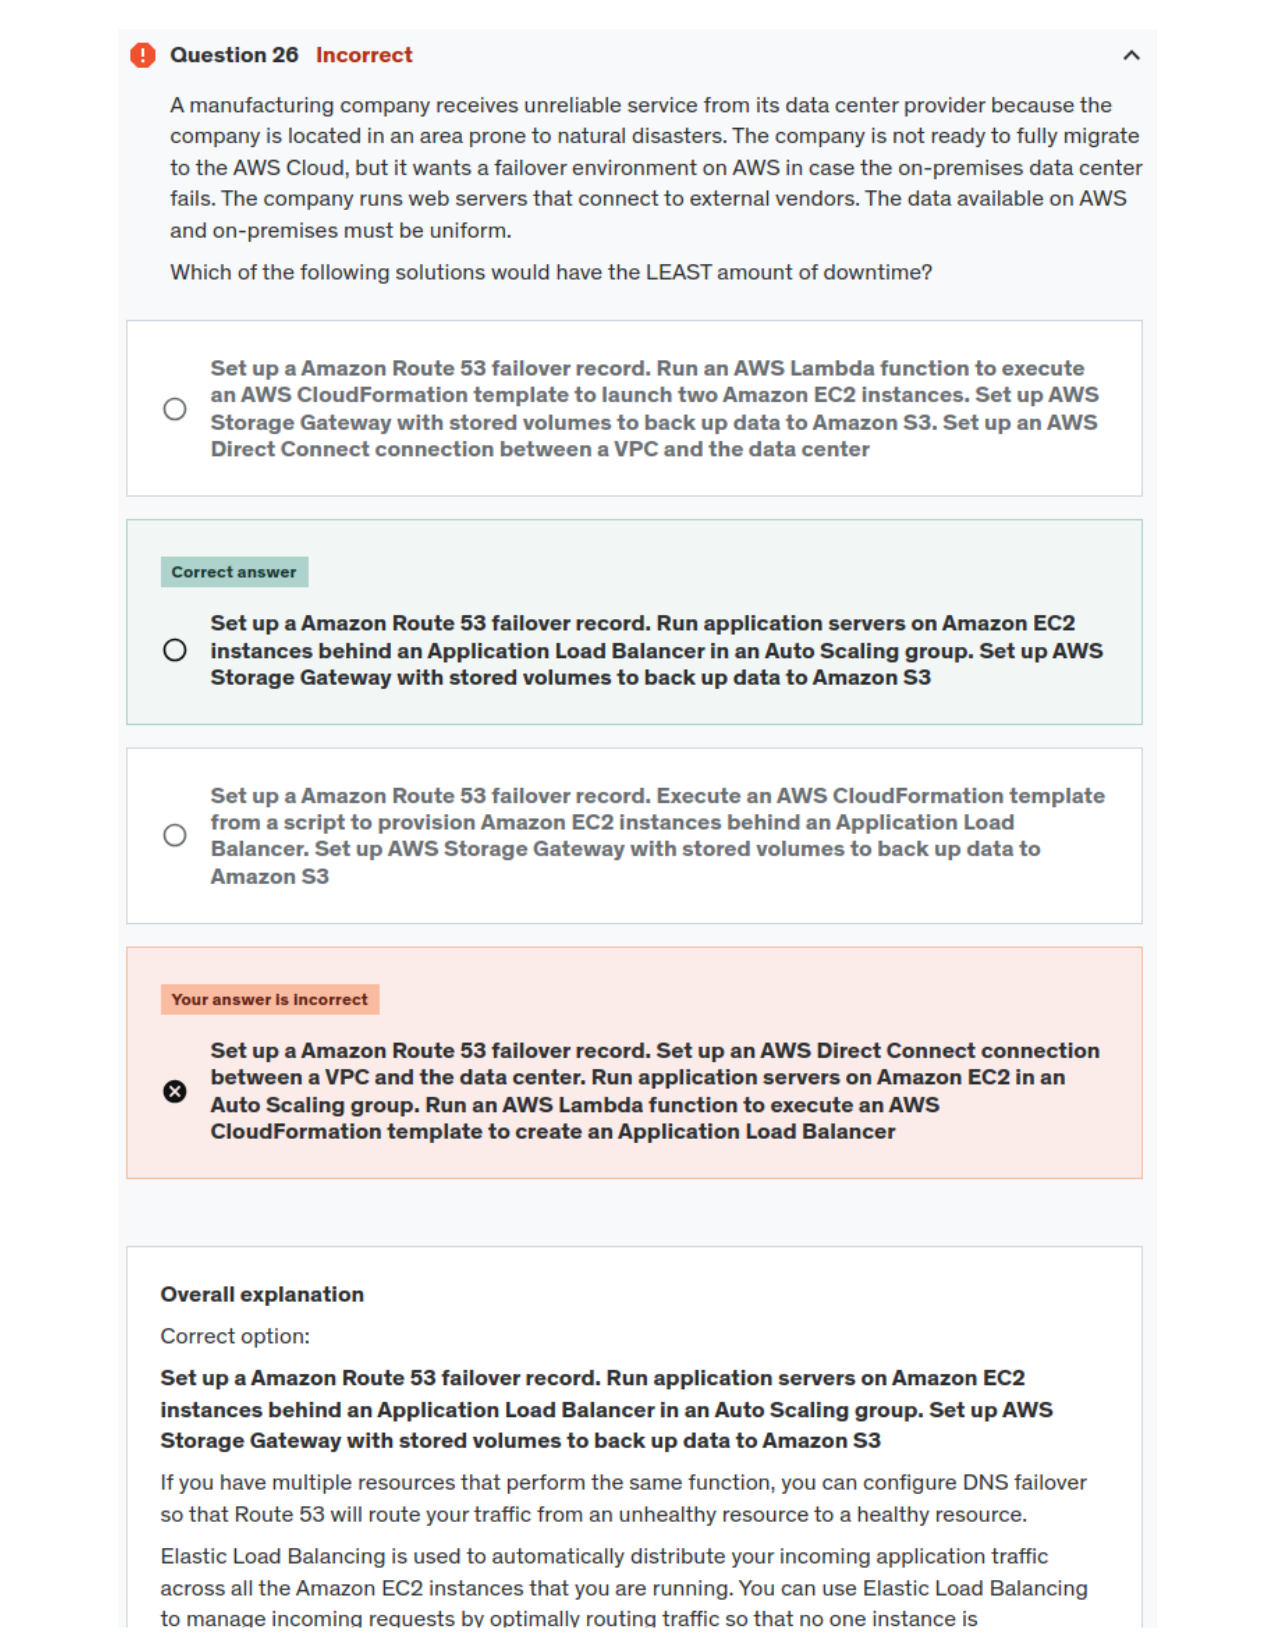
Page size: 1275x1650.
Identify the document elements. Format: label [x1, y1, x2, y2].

picture [118, 29, 1157, 1650]
